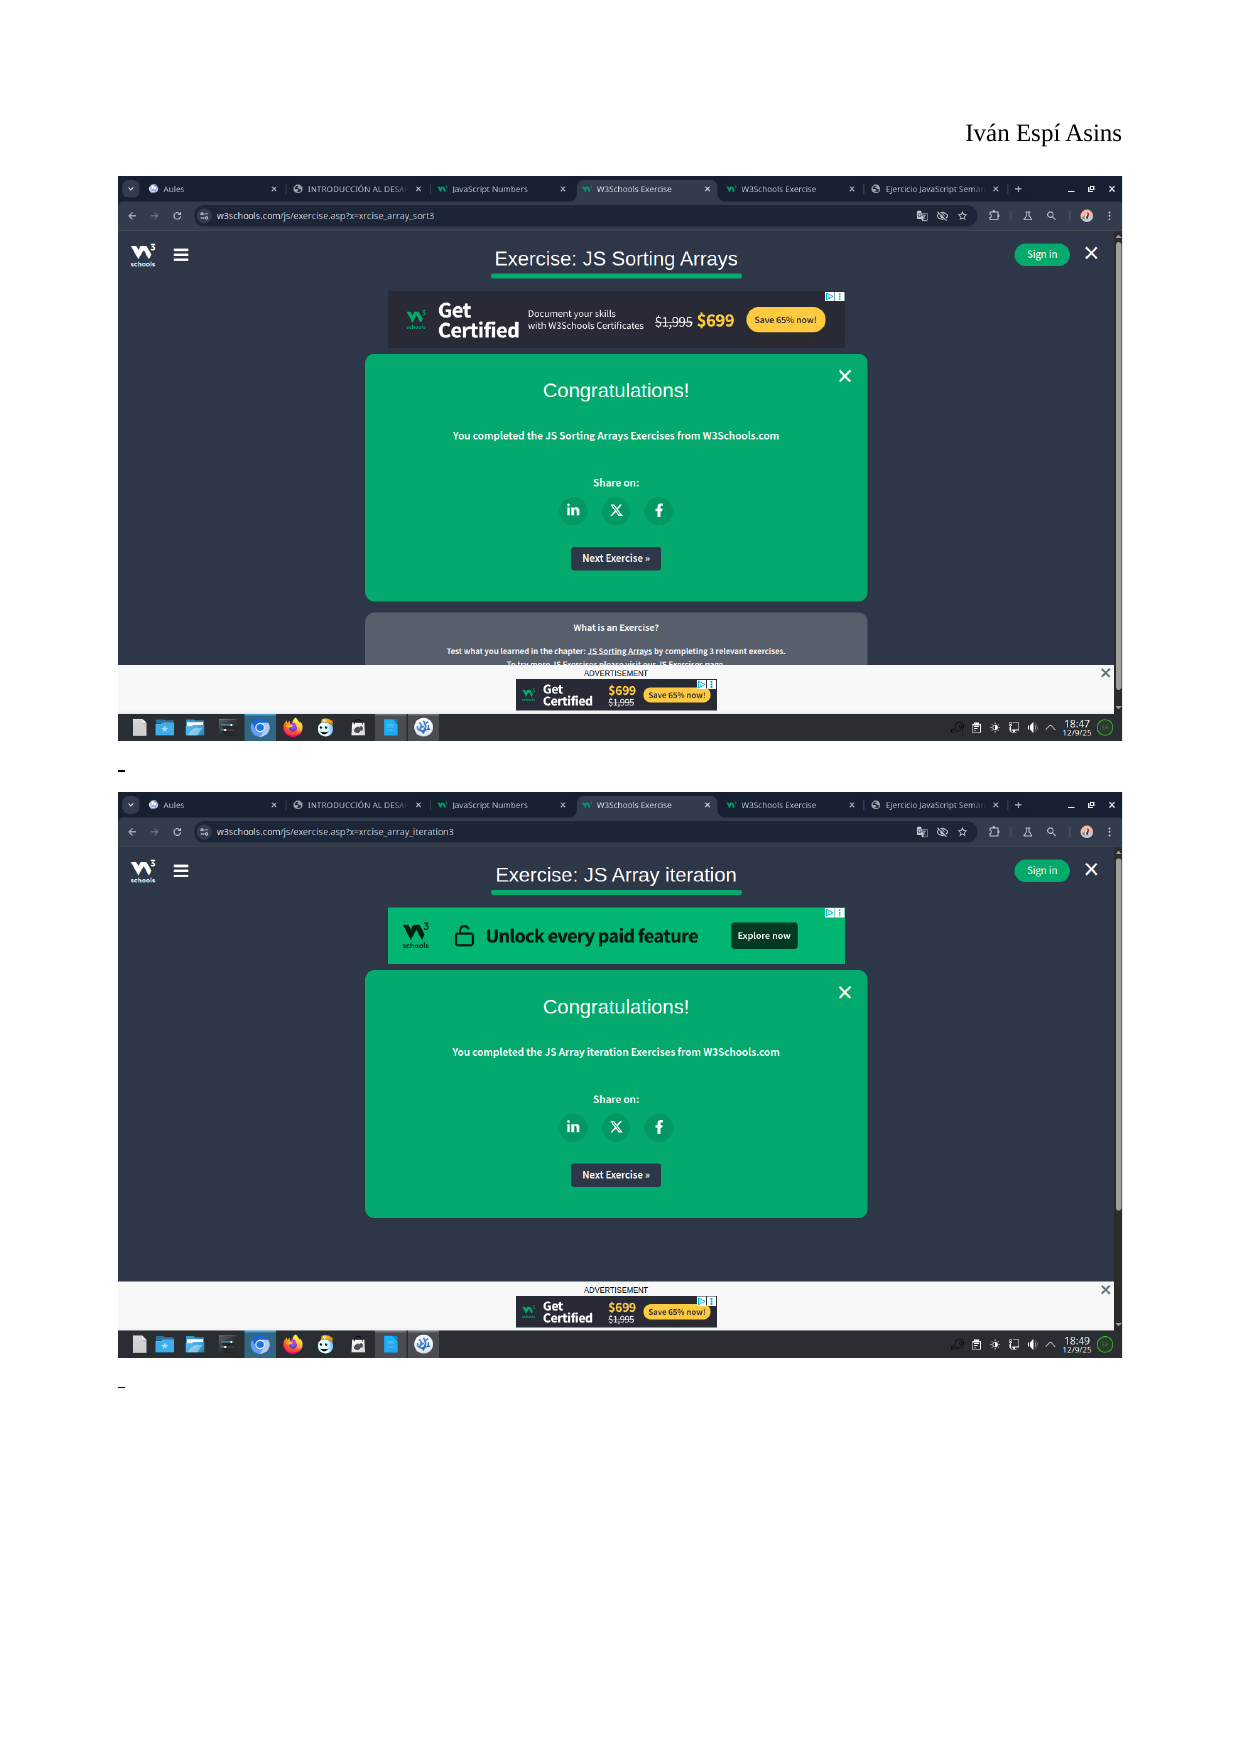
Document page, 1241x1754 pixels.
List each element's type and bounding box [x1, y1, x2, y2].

picture [118, 792, 1123, 1358]
picture [118, 176, 1123, 741]
